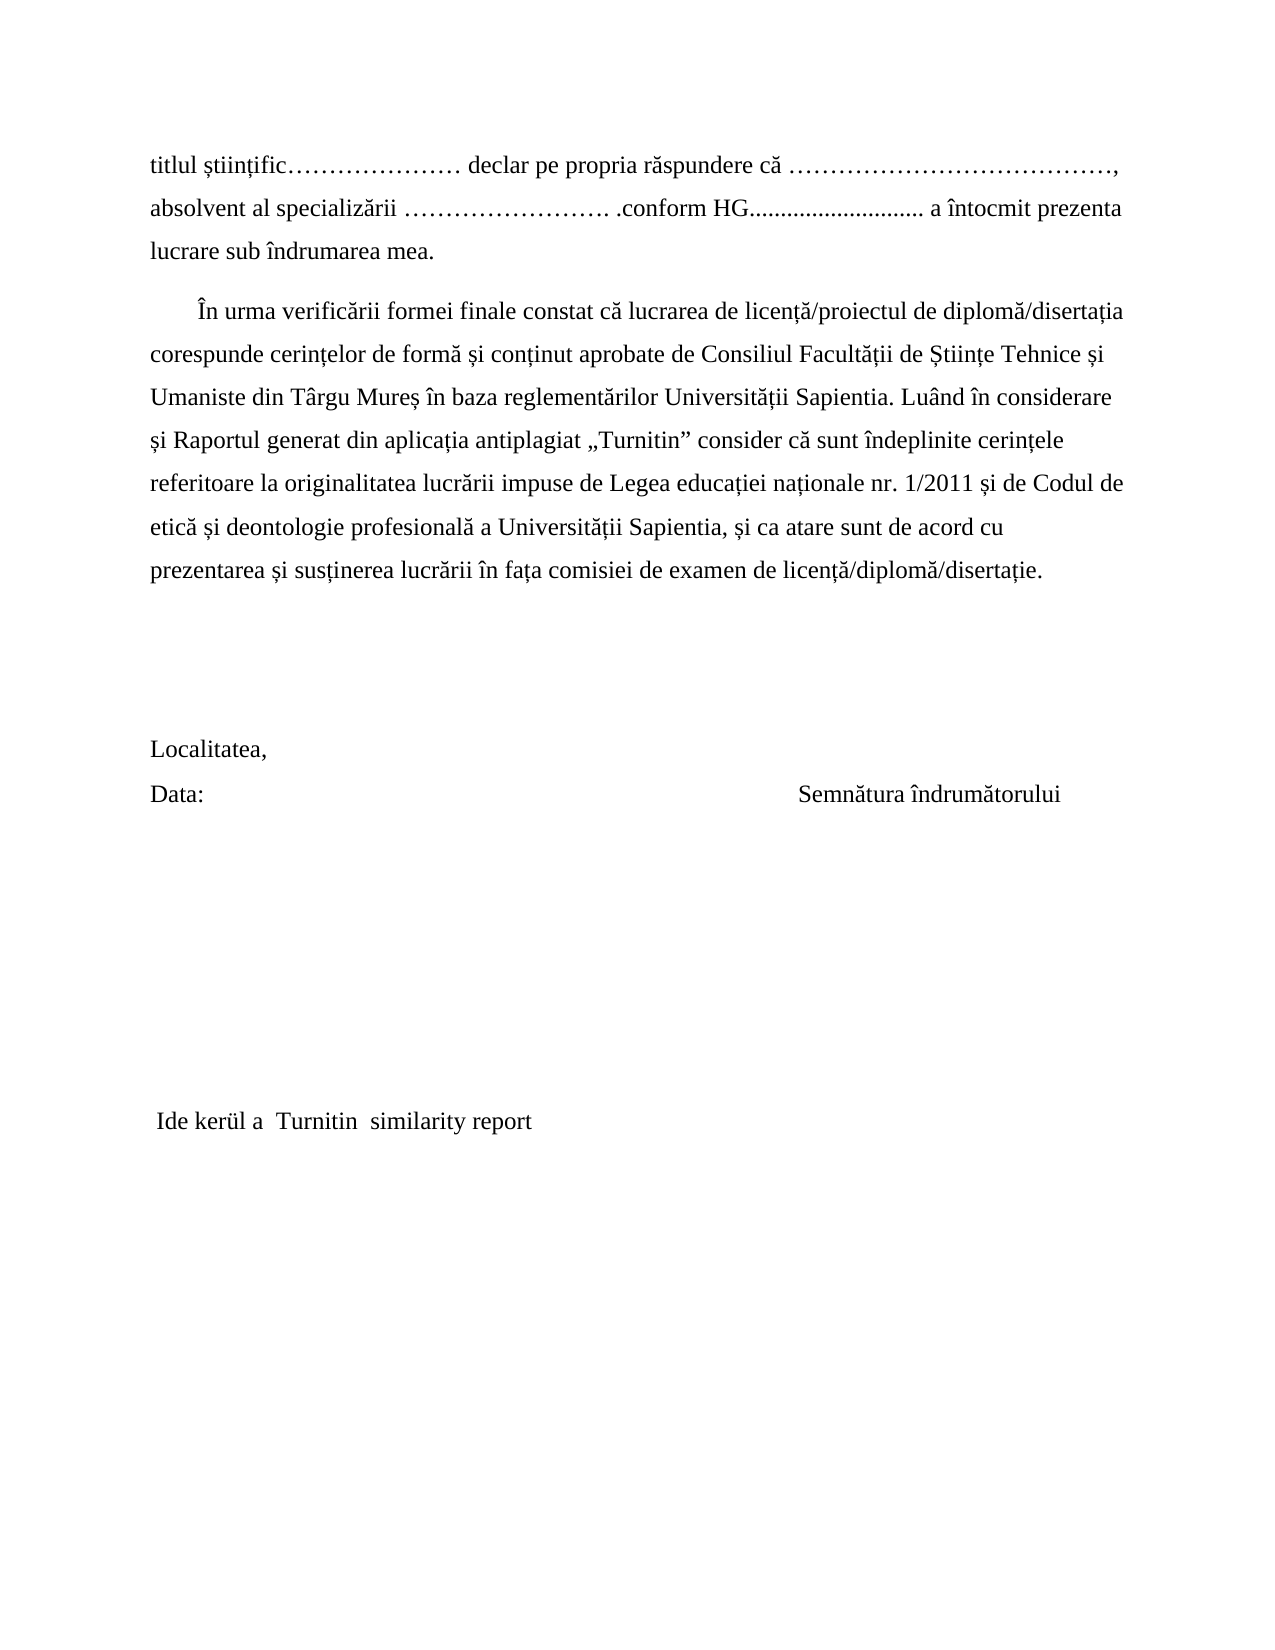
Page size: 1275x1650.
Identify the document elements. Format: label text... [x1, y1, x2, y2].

text Localitatea, [150, 734, 1125, 763]
text titlul științific………………… declar pe propria răspundere că …………………………………, absolvent al specializării ……………………. .conform HG............................ a întocmit prezenta lucrare sub îndrumarea mea. [150, 150, 1125, 265]
text În urma verificării formei finale constat că lucrarea de licență/proiectul de diplomă/disertația corespunde cerințelor de formă și conținut aprobate de Consiliul Facultății de Științe Tehnice și Umaniste din Târgu Mureș în baza reglementărilor Universității Sapientia. Luând în considerare și Raportul generat din aplicația antiplagiat „Turnitin” consider că sunt îndeplinite cerințele referitoare la originalitatea lucrării impuse de Legea educației naționale nr. 1/2011 și de Codul de etică și deontologie profesională a Universității Sapientia, și ca atare sunt de acord cu prezentarea și susținerea lucrării în fața comisiei de examen de licență/diplomă/disertație. [150, 296, 1125, 583]
text Data: Semnătura îndrumătorului [150, 779, 1125, 808]
text Ide kerül a Turnitin similarity report [150, 1106, 1125, 1134]
